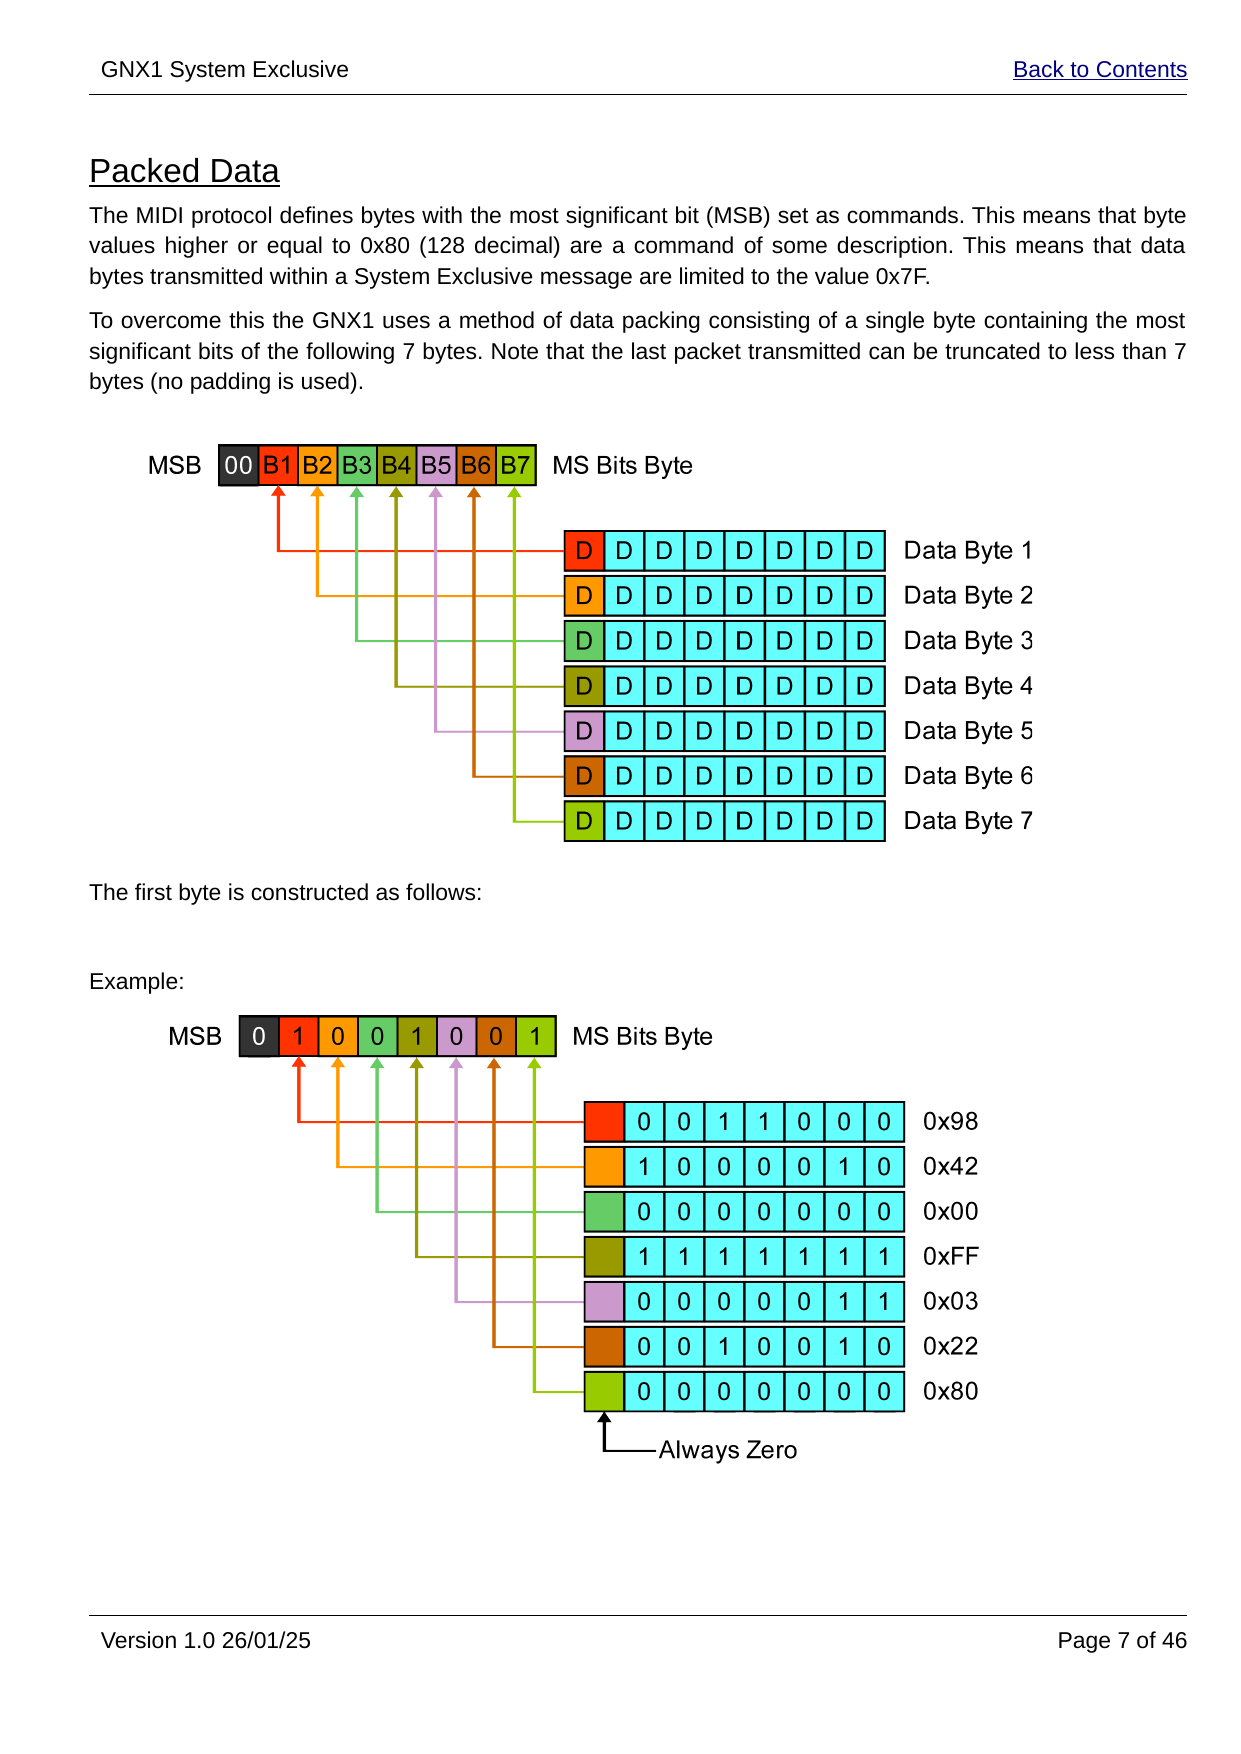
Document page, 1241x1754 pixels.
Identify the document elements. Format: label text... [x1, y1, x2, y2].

text The first byte is constructed as follows: [89, 413, 1187, 905]
picture [170, 1015, 1052, 1473]
text The MIDI protocol defines bytes with the most significant bit (MSB) set as commands. This means that byte values higher or equal to 0x80 (128 decimal) are a command of some description. This means that data bytes transmitted within a System Exclusive message are limited to the value 0x7F. [89, 202, 1187, 289]
subtitle Packed Data [89, 151, 1187, 190]
text To overcome this the GNX1 uses a method of data packing consisting of a single byte containing the most significant bits of the following 7 bytes. Note that the last packet transmitted can be truncated to less than 7 bytes (no padding is used). [89, 307, 1187, 394]
text Example: [89, 968, 1187, 995]
picture [149, 444, 1033, 842]
